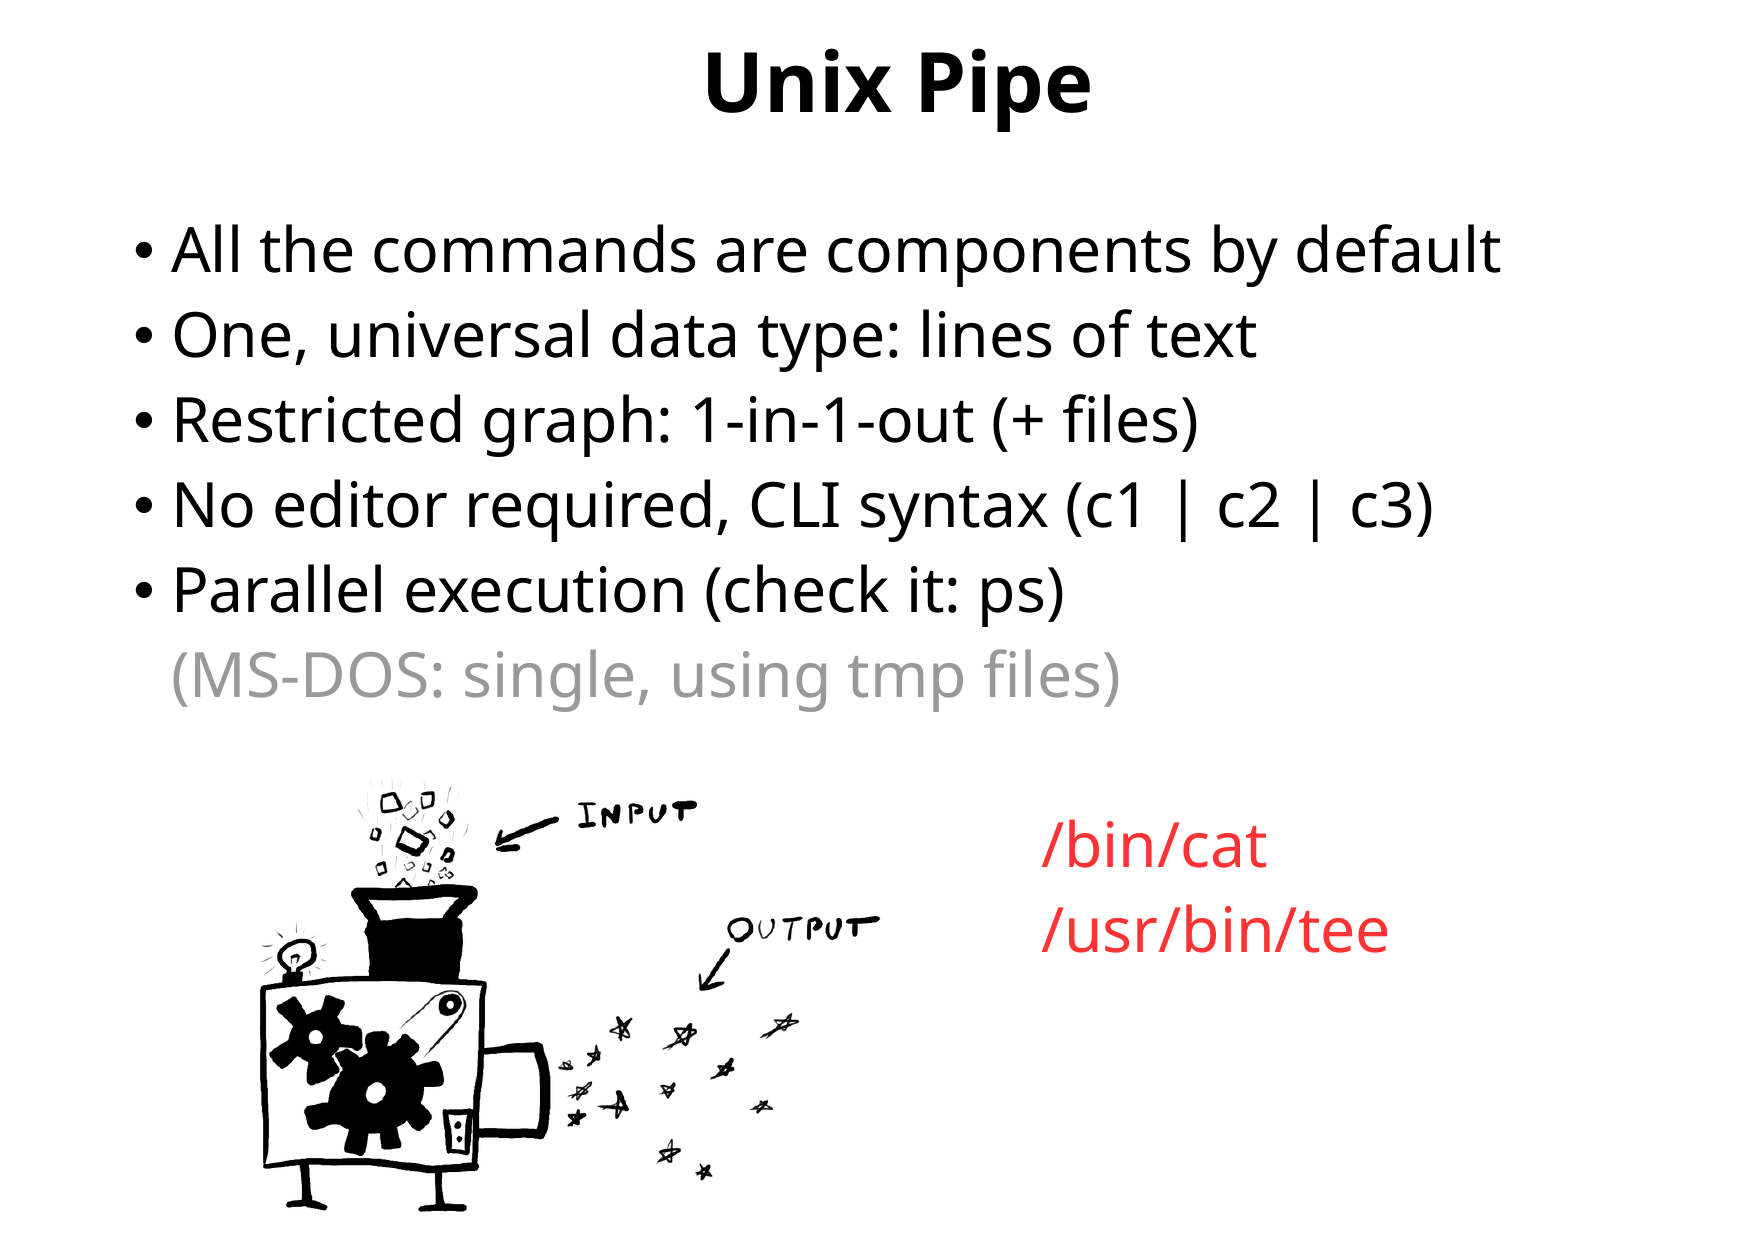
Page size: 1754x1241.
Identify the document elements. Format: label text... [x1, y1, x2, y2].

list No editor required, CLI syntax (c1 | c2 | c3) [133, 461, 1699, 546]
text Unix Pipe [96, 23, 1699, 137]
picture [250, 772, 910, 1234]
text [96, 886, 250, 971]
list All the commands are components by default [133, 205, 1699, 290]
text [96, 801, 250, 886]
text /usr/bin/tee [910, 886, 1699, 971]
text /bin/cat [910, 801, 1699, 886]
list One, universal data type: lines of text [133, 290, 1699, 375]
list Parallel execution (check it: ps) (MS-DOS: single, using tmp files) [133, 546, 1699, 716]
list Restricted graph: 1-in-1-out (+ files) [133, 375, 1699, 461]
